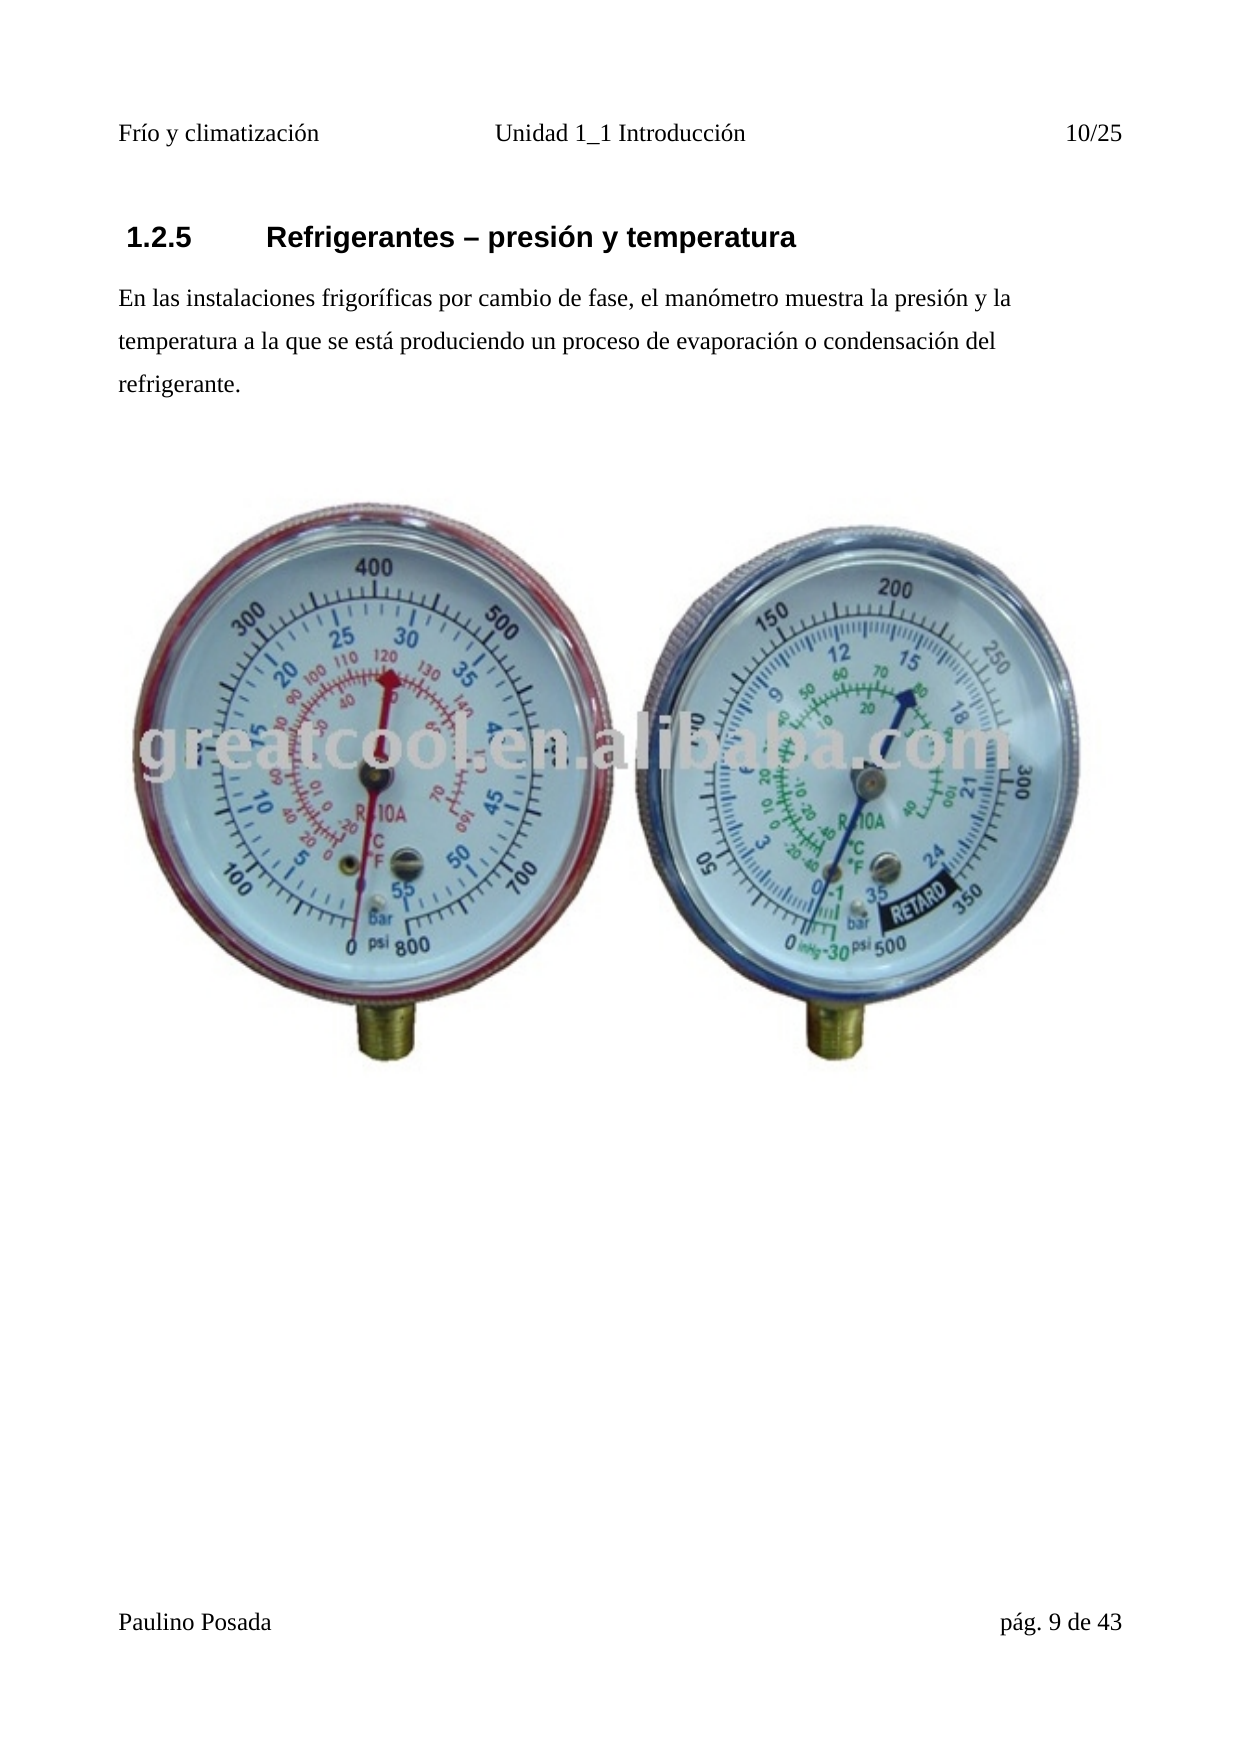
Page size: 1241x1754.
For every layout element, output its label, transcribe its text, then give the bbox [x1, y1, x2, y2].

picture [118, 426, 1122, 1097]
text En las instalaciones frigoríficas por cambio de fase, el manómetro muestra la presión y la temperatura a la que se está produciendo un proceso de evaporación o condensación del refrigerante. [118, 283, 1122, 398]
subtitle Refrigerantes – presión y temperatura [118, 220, 1122, 253]
